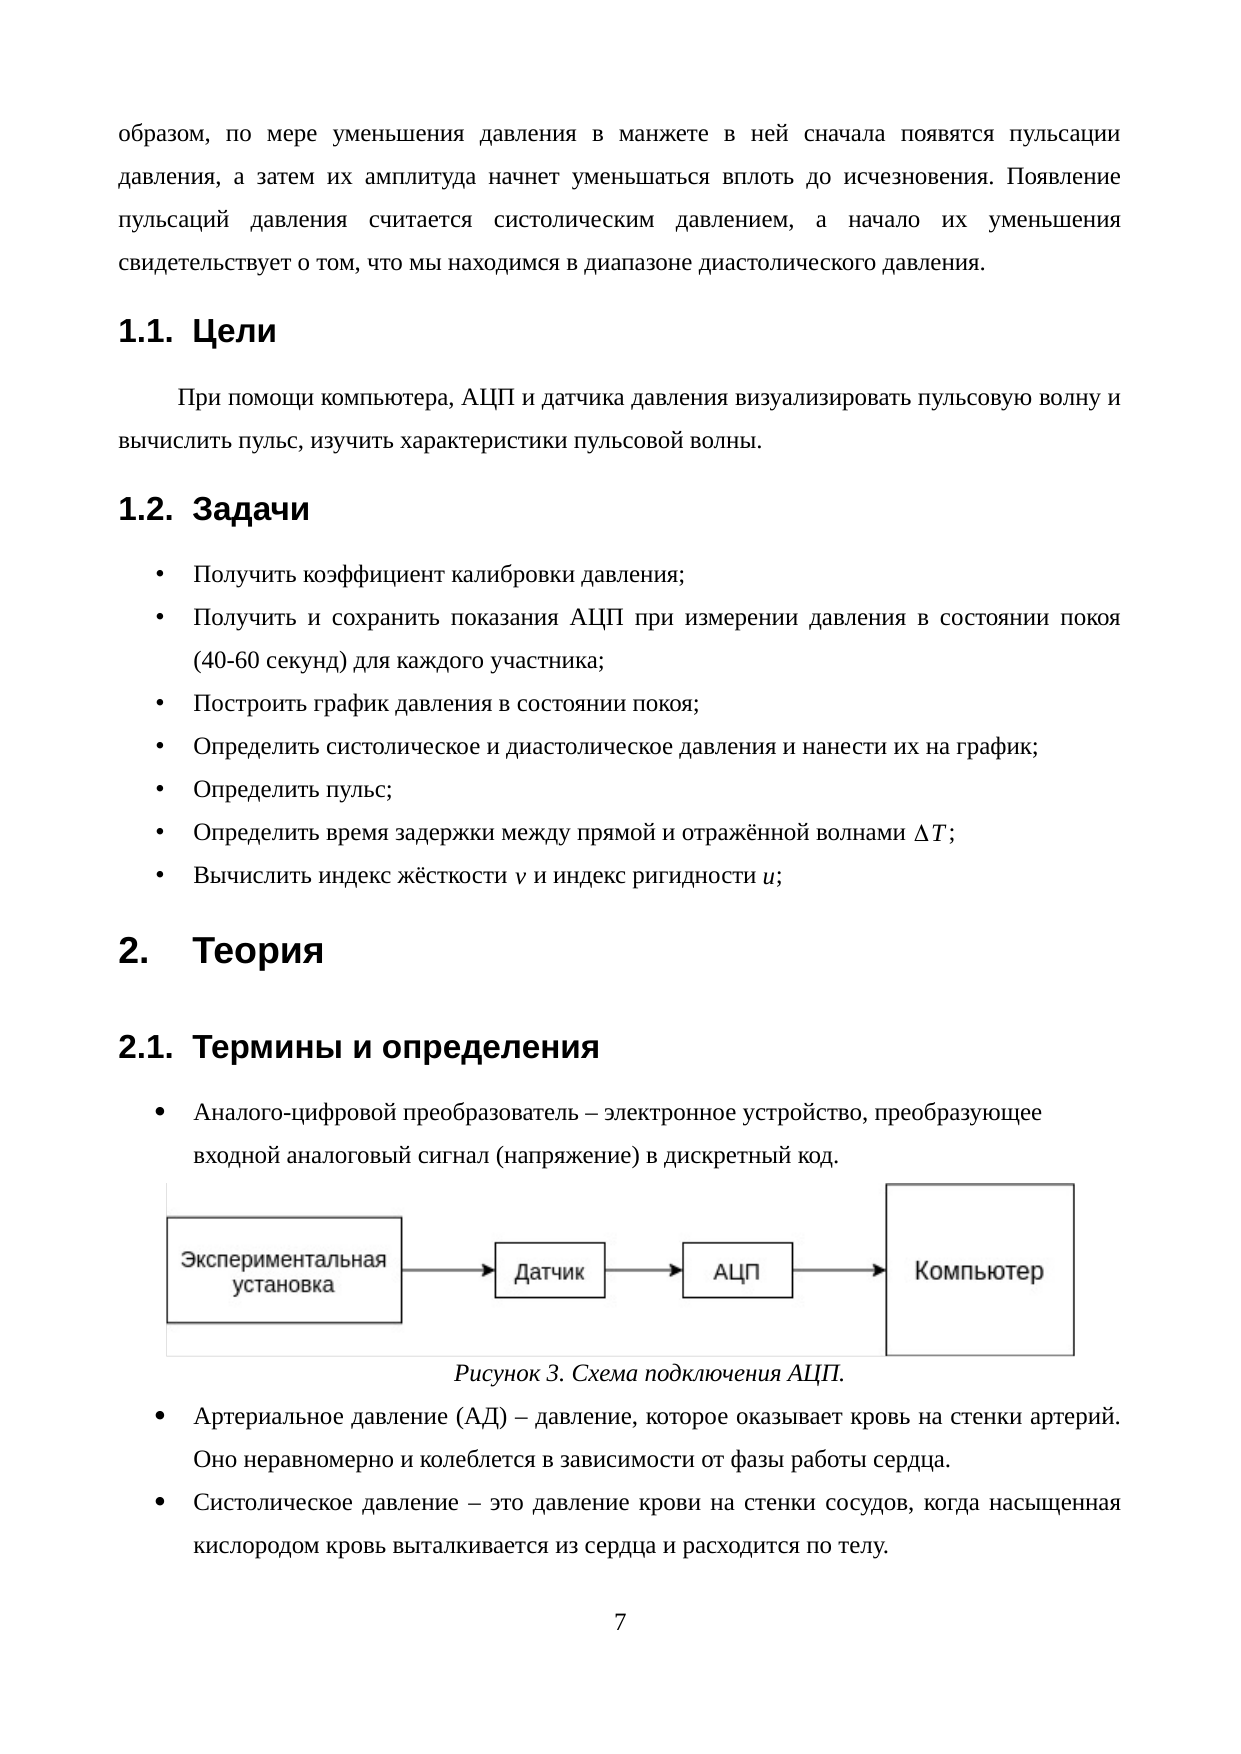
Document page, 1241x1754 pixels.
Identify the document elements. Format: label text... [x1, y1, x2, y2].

list Аналого-цифровой преобразователь – электронное устройство, преобразующее [156, 1097, 1110, 1126]
text Рисунок 3. Схема подключения АЦП. [118, 1358, 1122, 1387]
list Систолическое давление – это давление крови на стенки сосудов, когда насыщенная кислородом кровь выталкивается из сердца и расходится по телу. [156, 1487, 1122, 1559]
text образом, по мере уменьшения давления в манжете в ней сначала появятся пульсации давления, а затем их амплитуда начнет уменьшаться вплоть до исчезновения. Появление пульсаций давления считается систолическим давлением, а начало их уменьшения свидетельствует о том, что мы находимся в диапазоне диастолического давления. [118, 118, 1122, 276]
list Артериальное давление (АД) – давление, которое оказывает кровь на стенки артерий. Оно неравномерно и колеблется в зависимости от фазы работы сердца. [156, 1401, 1122, 1473]
subtitle Теория [118, 929, 1122, 972]
list Получить коэффициент калибровки давления; [156, 559, 1122, 587]
picture [165, 1183, 1075, 1358]
text входной аналоговый сигнал (напряжение) в дискретный код. [193, 1140, 1110, 1169]
subtitle Задачи [118, 489, 1122, 527]
list Определить время задержки между прямой и отражённой волнами ; [156, 817, 1122, 846]
text При помощи компьютера, АЦП и датчика давления визуализировать пульсовую волну и вычислить пульс, изучить характеристики пульсовой волны. [118, 382, 1122, 453]
subtitle Цели [118, 311, 1122, 350]
list Вычислить индекс жёсткости и индекс ригидности ; [156, 861, 1122, 889]
list Получить и сохранить показания АЦП при измерении давления в состоянии покоя (40-60 секунд) для каждого участника; [156, 602, 1122, 674]
list Построить график давления в состоянии покоя; [156, 688, 1122, 717]
list Определить пульс; [156, 774, 1122, 803]
subtitle Термины и определения [118, 1027, 1122, 1065]
list Определить систолическое и диастолическое давления и нанести их на график; [156, 731, 1122, 760]
